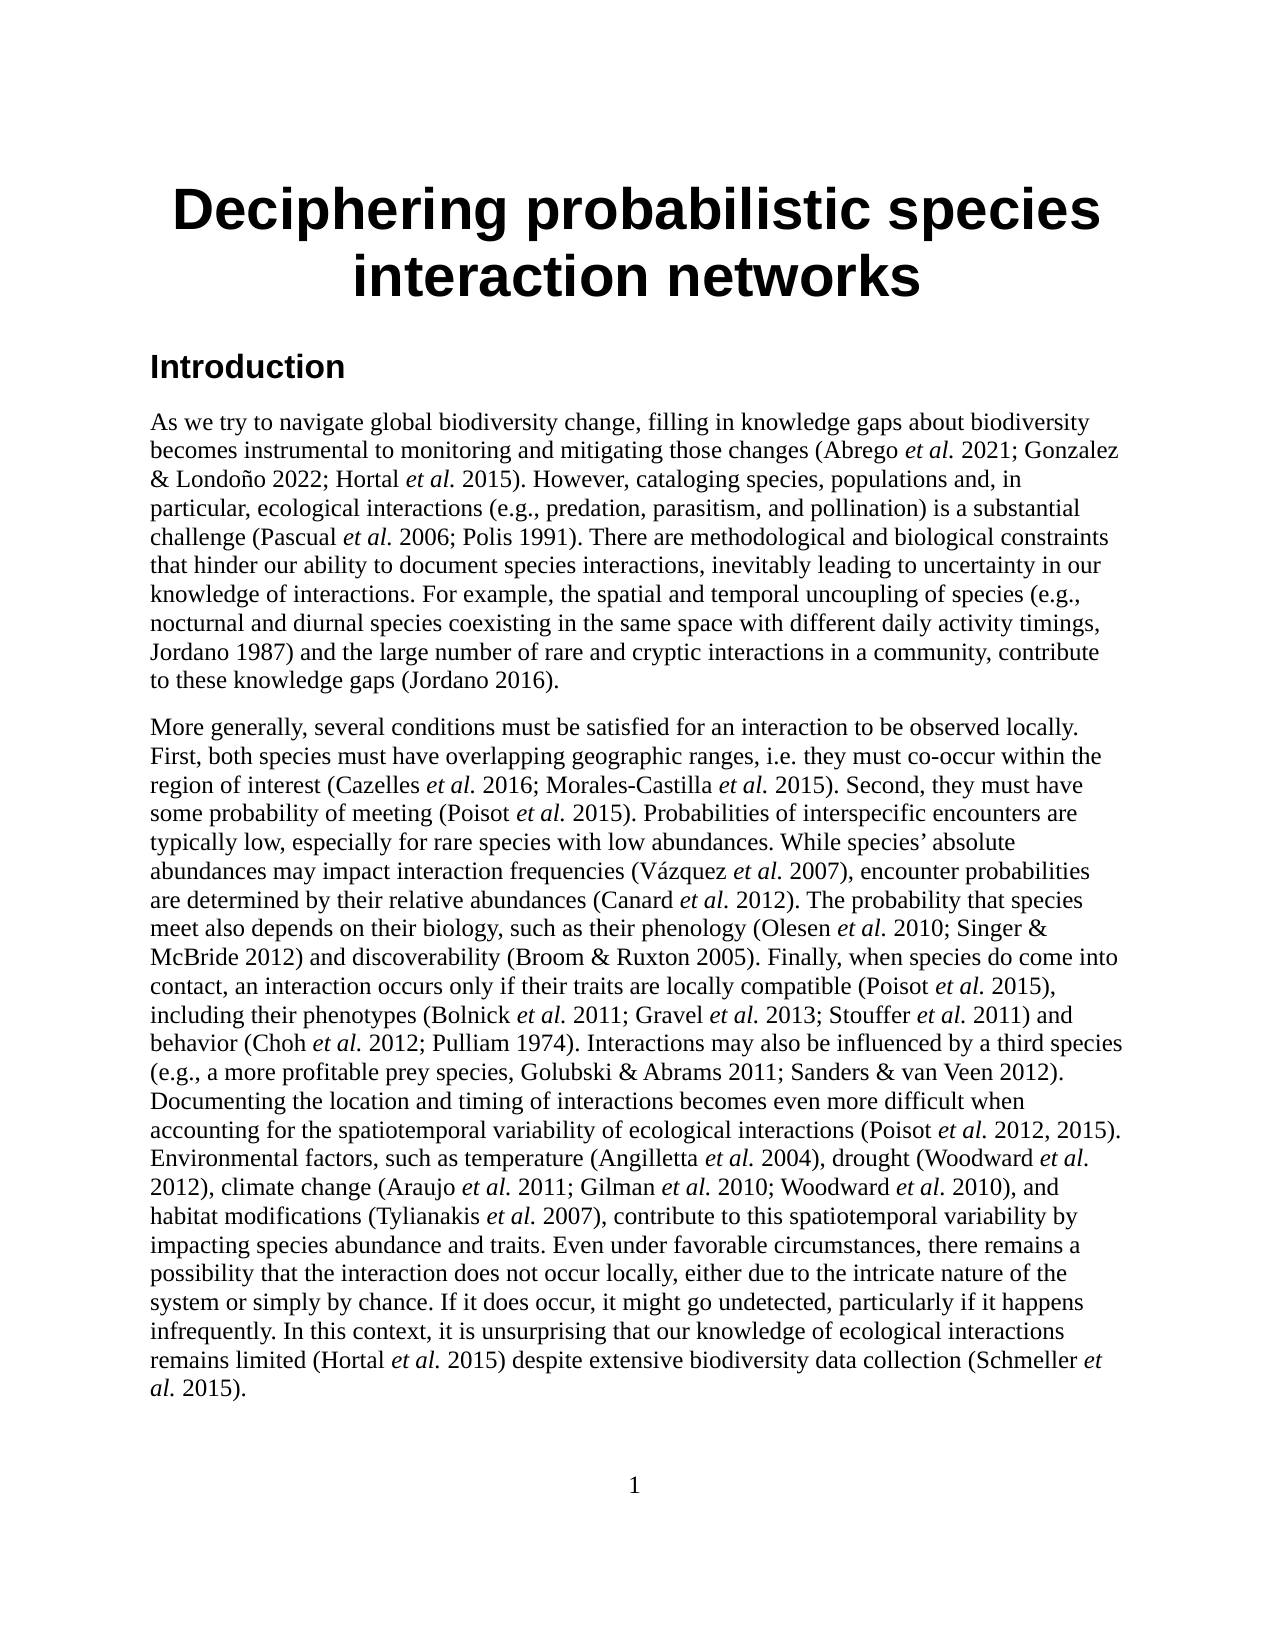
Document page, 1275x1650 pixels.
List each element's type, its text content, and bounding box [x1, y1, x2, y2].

text As we try to navigate global biodiversity change, filling in knowledge gaps about biodiversity becomes instrumental to monitoring and mitigating those changes (Abrego et al. 2021; Gonzalez & Londoño 2022; Hortal et al. 2015). However, cataloging species, populations and, in particular, ecological interactions (e.g., predation, parasitism, and pollination) is a substantial challenge (Pascual et al. 2006; Polis 1991). There are methodological and biological constraints that hinder our ability to document species interactions, inevitably leading to uncertainty in our knowledge of interactions. For example, the spatial and temporal uncoupling of species (e.g., nocturnal and diurnal species coexisting in the same space with different daily activity timings, Jordano 1987) and the large number of rare and cryptic interactions in a community, contribute to these knowledge gaps (Jordano 2016). [150, 407, 1125, 694]
subtitle Introduction [150, 347, 1125, 385]
text More generally, several conditions must be satisfied for an interaction to be observed locally. First, both species must have overlapping geographic ranges, i.e. they must co-occur within the region of interest (Cazelles et al. 2016; Morales-Castilla et al. 2015). Second, they must have some probability of meeting (Poisot et al. 2015). Probabilities of interspecific encounters are typically low, especially for rare species with low abundances. While species’ absolute abundances may impact interaction frequencies (Vázquez et al. 2007), encounter probabilities are determined by their relative abundances (Canard et al. 2012). The probability that species meet also depends on their biology, such as their phenology (Olesen et al. 2010; Singer & McBride 2012) and discoverability (Broom & Ruxton 2005). Finally, when species do come into contact, an interaction occurs only if their traits are locally compatible (Poisot et al. 2015), including their phenotypes (Bolnick et al. 2011; Gravel et al. 2013; Stouffer et al. 2011) and behavior (Choh et al. 2012; Pulliam 1974). Interactions may also be influenced by a third species (e.g., a more profitable prey species, Golubski & Abrams 2011; Sanders & van Veen 2012). Documenting the location and timing of interactions becomes even more difficult when accounting for the spatiotemporal variability of ecological interactions (Poisot et al. 2012, 2015). Environmental factors, such as temperature (Angilletta et al. 2004), drought (Woodward et al. 2012), climate change (Araujo et al. 2011; Gilman et al. 2010; Woodward et al. 2010), and habitat modifications (Tylianakis et al. 2007), contribute to this spatiotemporal variability by impacting species abundance and traits. Even under favorable circumstances, there remains a possibility that the interaction does not occur locally, either due to the intricate nature of the system or simply by chance. If it does occur, it might go undetected, particularly if it happens infrequently. In this context, it is unsurprising that our knowledge of ecological interactions remains limited (Hortal et al. 2015) despite extensive biodiversity data collection (Schmeller et al. 2015). [150, 712, 1125, 1402]
title Deciphering probabilistic species interaction networks [150, 175, 1125, 309]
